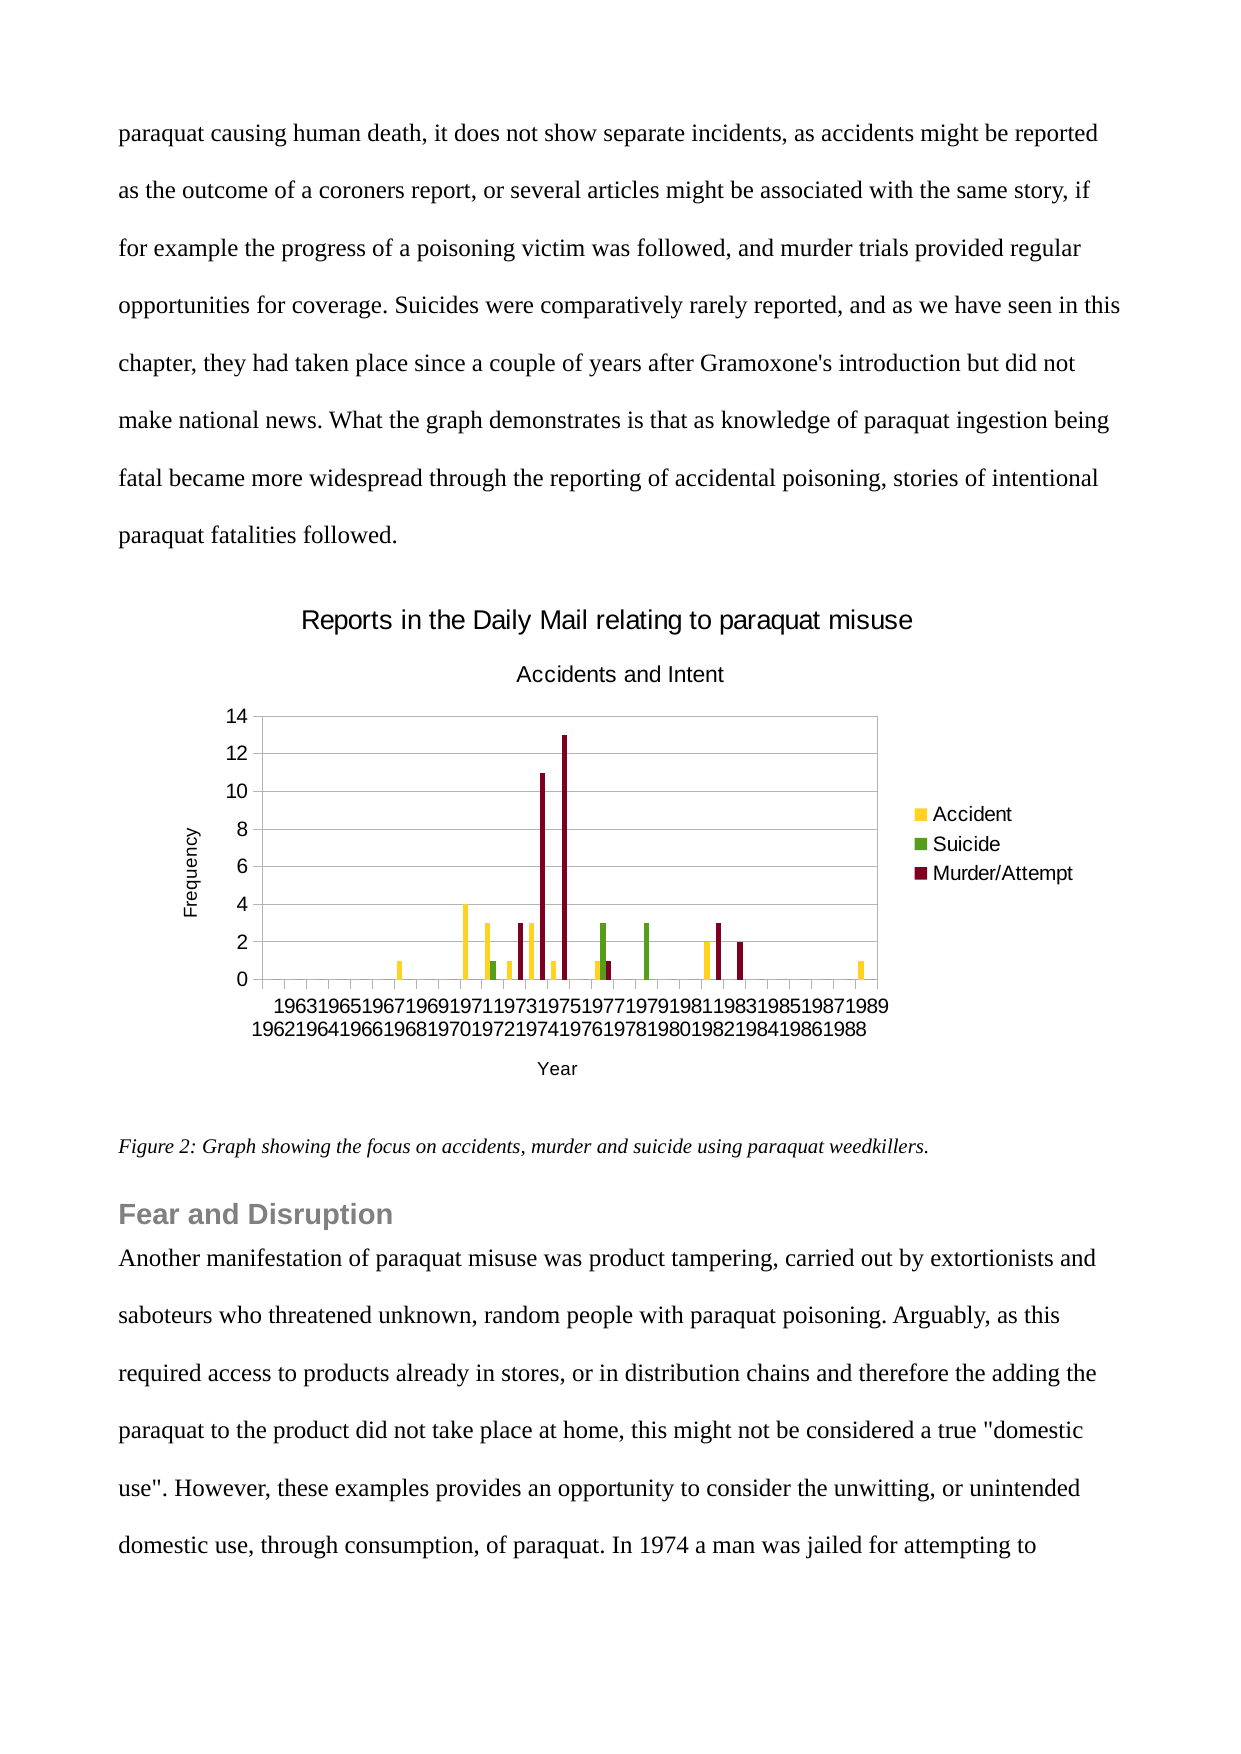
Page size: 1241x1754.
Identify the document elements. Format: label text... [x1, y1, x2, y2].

text Another manifestation of paraquat misuse was product tampering, carried out by extortionists and saboteurs who threatened unknown, random people with paraquat poisoning. Arguably, as this required access to products already in stores, or in distribution chains and therefore the adding the paraquat to the product did not take place at home, this might not be considered a true "domestic use". However, these examples provides an opportunity to consider the unwitting, or unintended domestic use, through consumption, of paraquat. In 1974 a man was jailed for attempting to [118, 1243, 1122, 1559]
text Figure 2: Graph showing the focus on accidents, murder and suicide using paraquat weedkillers. [118, 578, 1122, 1158]
text paraquat causing human death, it does not show separate incidents, as accidents might be reported as the outcome of a coroners report, or several articles might be associated with the same story, if for example the progress of a poisoning victim was followed, and murder trials provided regular opportunities for coverage. Suicides were comparatively rarely reported, and as we have seen in this chapter, they had taken place since a couple of years after Gramoxone's introduction but did not make national news. What the graph demonstrates is that as knowledge of paraquat ingestion being fatal became more widespread through the reporting of accidental poisoning, stories of intentional paraquat fatalities followed. [118, 118, 1122, 549]
subtitle Fear and Disruption [118, 1197, 1122, 1230]
